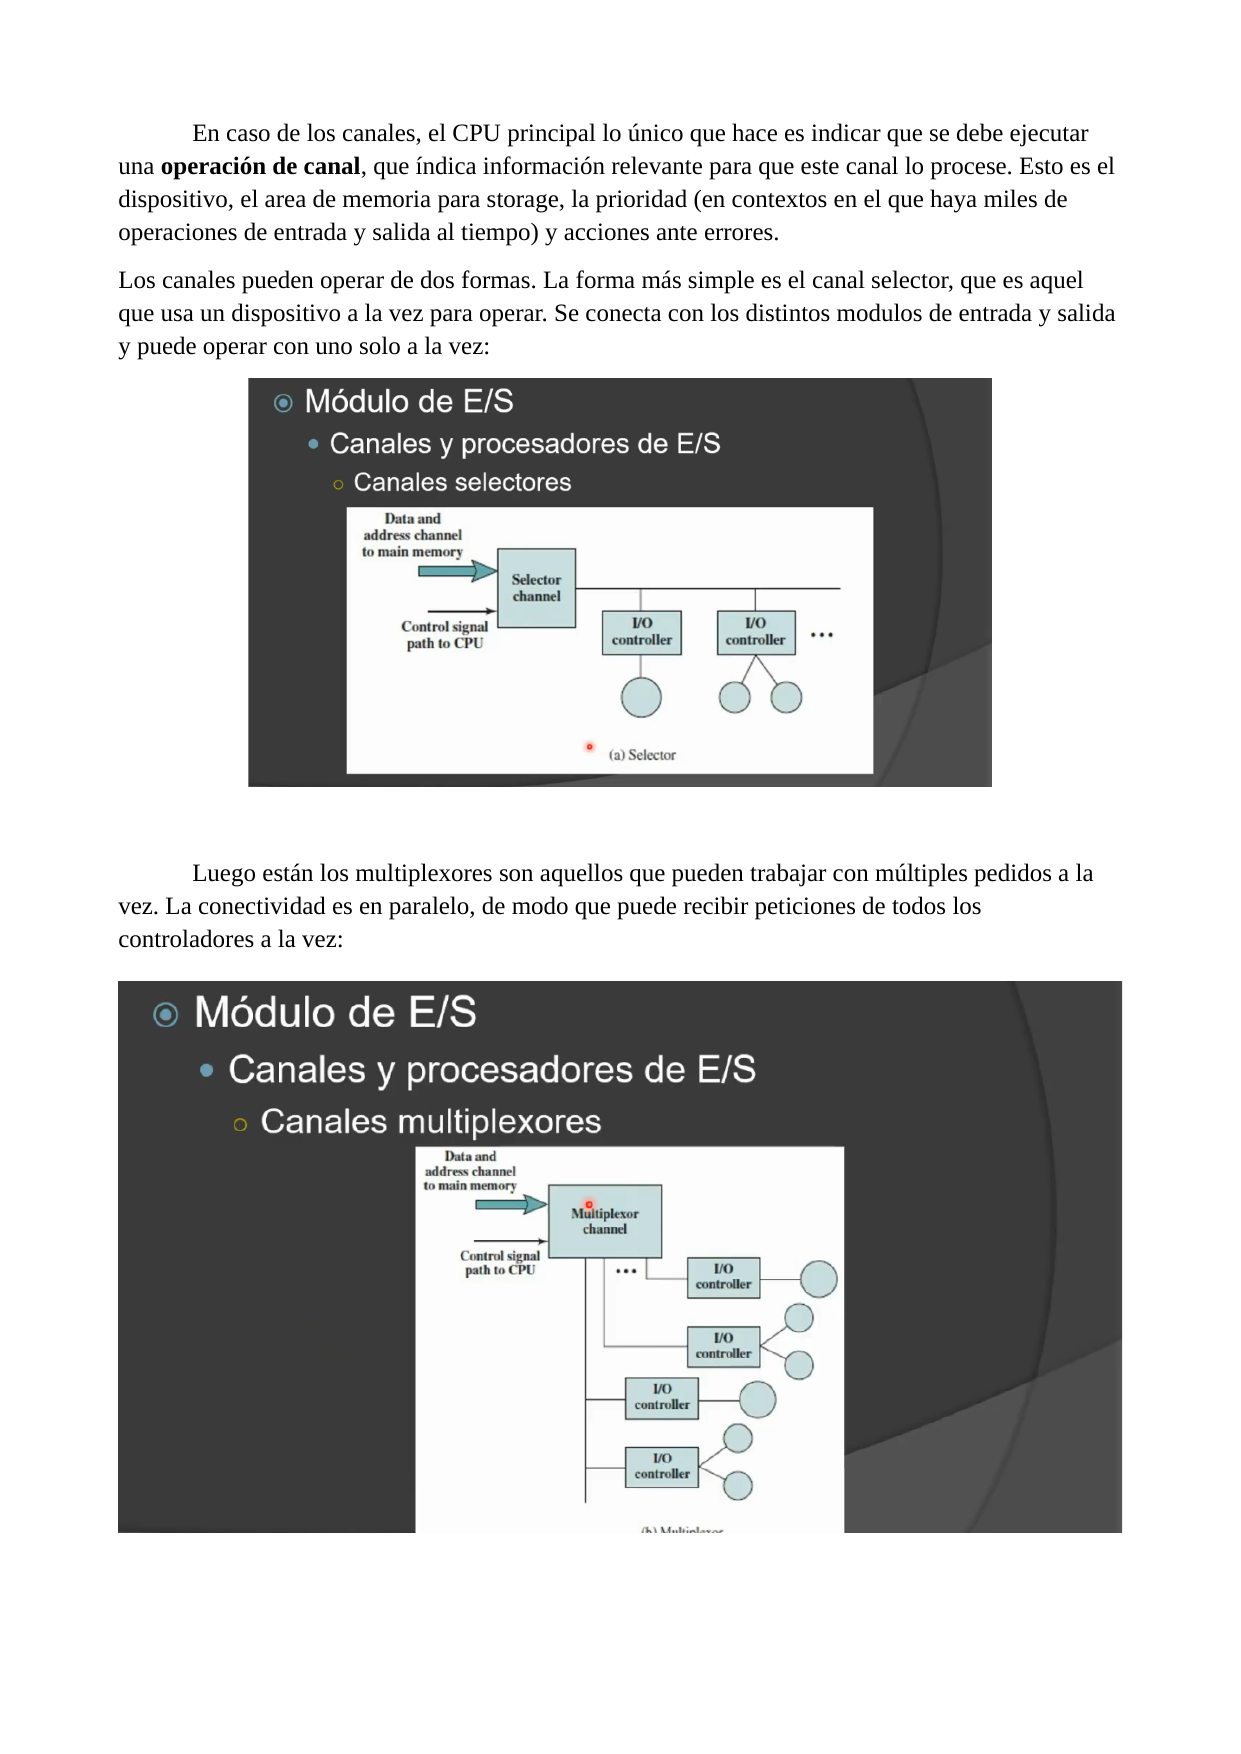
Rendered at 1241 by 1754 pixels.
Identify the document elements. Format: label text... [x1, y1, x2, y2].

picture [118, 981, 1123, 1533]
text Luego están los multiplexores son aquellos que pueden trabajar con múltiples pedidos a la vez. La conectividad es en paralelo, de modo que puede recibir peticiones de todos los controladores a la vez: [118, 858, 1122, 953]
picture [248, 378, 992, 787]
text En caso de los canales, el CPU principal lo único que hace es indicar que se debe ejecutar una operación de canal, que índica información relevante para que este canal lo procese. Esto es el dispositivo, el area de memoria para storage, la prioridad (en contextos en el que haya miles de operaciones de entrada y salida al tiempo) y acciones ante errores. [118, 118, 1122, 246]
text Los canales pueden operar de dos formas. La forma más simple es el canal selector, que es aquel que usa un dispositivo a la vez para operar. Se conecta con los distintos modulos de entrada y salida y puede operar con uno solo a la vez: [118, 265, 1122, 359]
